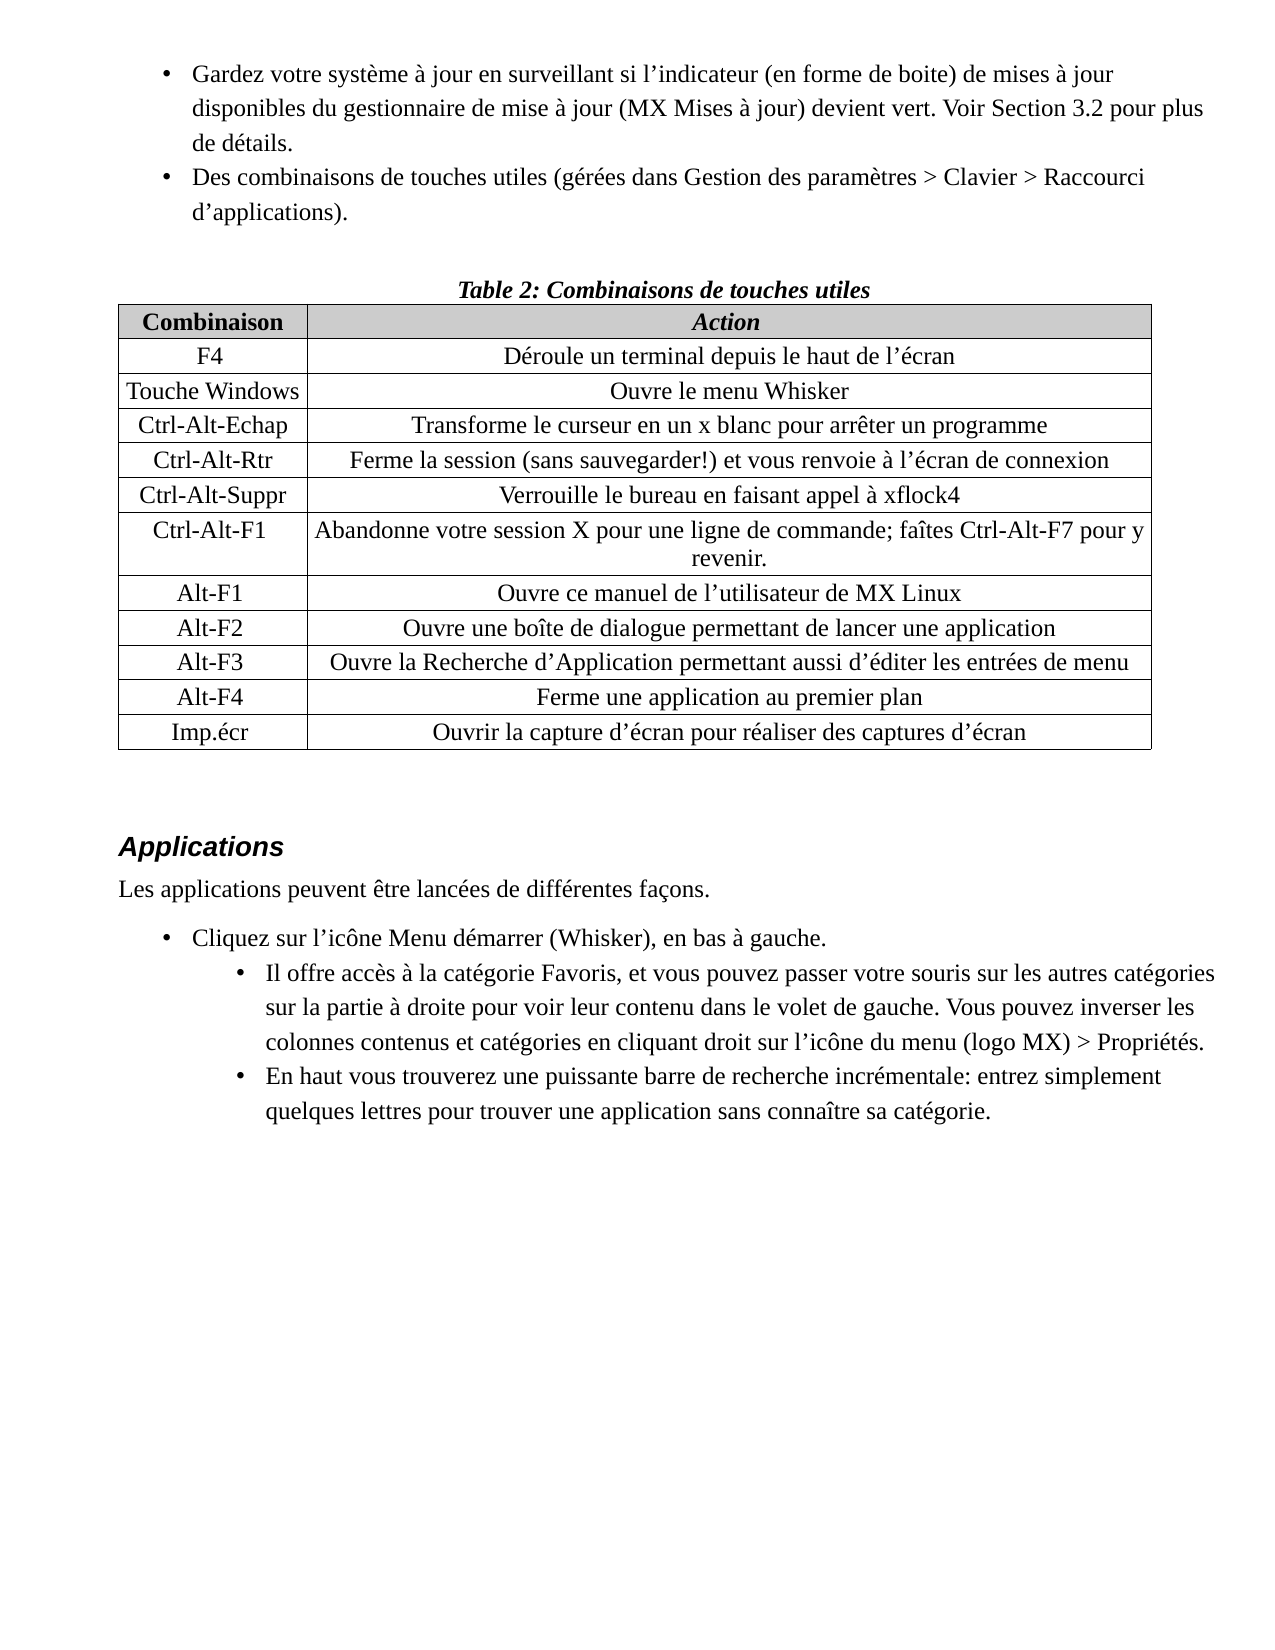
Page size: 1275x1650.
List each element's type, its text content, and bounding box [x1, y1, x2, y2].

table_cell Alt-F4 [119, 680, 307, 714]
table_cell Transforme le curseur en un x blanc pour arrêter un programme [308, 409, 1151, 442]
subtitle Table 2: Combinaisons de touches utiles [118, 275, 1216, 303]
table_cell Ouvrir la capture d’écran pour réaliser des captures d’écran [308, 715, 1151, 748]
table_cell Ouvre une boîte de dialogue permettant de lancer une application [308, 611, 1151, 644]
table_cell Ctrl-Alt-F1 [119, 513, 307, 575]
table_cell Alt-F1 [119, 576, 307, 610]
table_cell Déroule un terminal depuis le haut de l’écran [308, 339, 1151, 373]
table_cell Abandonne votre session X pour une ligne de commande; faîtes Ctrl-Alt-F7 pour y revenir. [308, 513, 1151, 575]
table_cell Ouvre la Recherche d’Application permettant aussi d’éditer les entrées de menu [308, 646, 1151, 679]
text Les applications peuvent être lancées de différentes façons. [118, 874, 1216, 903]
list Gardez votre système à jour en surveillant si l’indicateur (en forme de boite) de mises à jour disponibles du gestionnaire de mise à jour (MX Mises à jour) devient vert. Voir Section 3.2 pour plus de détails. [162, 59, 1216, 157]
list Il offre accès à la catégorie Favoris, et vous pouvez passer votre souris sur les autres catégories sur la partie à droite pour voir leur contenu dans le volet de gauche. Vous pouvez inverser les colonnes contenus et catégories en cliquant droit sur l’icône du menu (logo MX) > Propriétés. [236, 958, 1216, 1056]
table_cell F4 [119, 339, 307, 373]
table_header Action [308, 305, 1151, 338]
table_cell Ouvre le menu Whisker [308, 374, 1151, 408]
table_cell Ctrl-Alt-Rtr [119, 443, 307, 477]
list En haut vous trouverez une puissante barre de recherche incrémentale: entrez simplement quelques lettres pour trouver une application sans connaître sa catégorie. [236, 1061, 1216, 1125]
list Cliquez sur l’icône Menu démarrer (Whisker), en bas à gauche. [162, 923, 1216, 952]
table_cell Ctrl-Alt-Suppr [119, 478, 307, 512]
table_cell Touche Windows [119, 374, 307, 408]
table_cell Imp.écr [119, 715, 307, 748]
table_cell Alt-F2 [119, 611, 307, 644]
table_cell Ferme la session (sans sauvegarder!) et vous renvoie à l’écran de connexion [308, 443, 1151, 477]
table_header Combinaison [119, 305, 307, 338]
list Des combinaisons de touches utiles (gérées dans Gestion des paramètres > Clavier > Raccourci d’applications). [162, 162, 1216, 226]
table_cell Ctrl-Alt-Echap [119, 409, 307, 442]
table_cell Alt-F3 [119, 646, 307, 679]
subtitle Applications [118, 830, 1216, 862]
table_cell Ouvre ce manuel de l’utilisateur de MX Linux [308, 576, 1151, 610]
table_cell Ferme une application au premier plan [308, 680, 1151, 714]
table_cell Verrouille le bureau en faisant appel à xflock4 [308, 478, 1151, 512]
